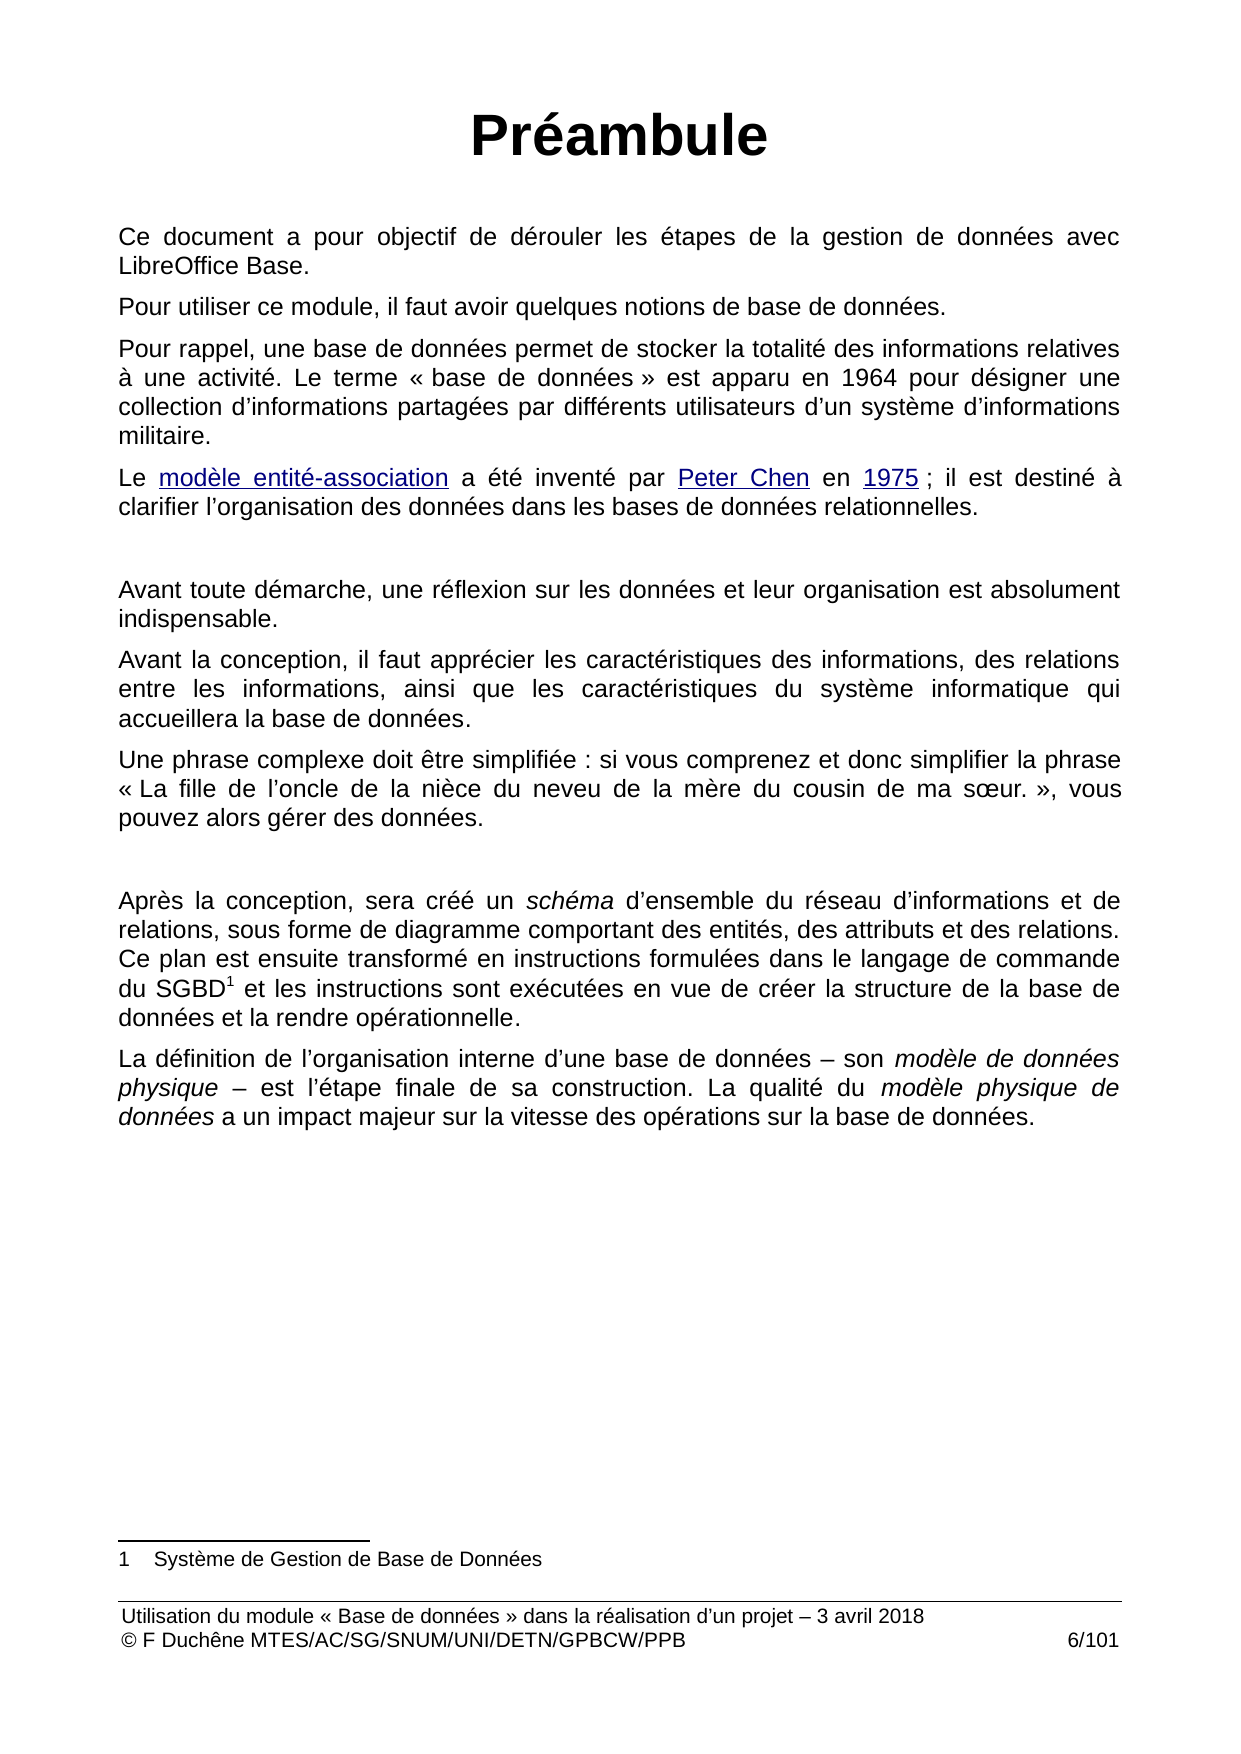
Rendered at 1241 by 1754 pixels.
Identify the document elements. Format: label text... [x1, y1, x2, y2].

text La définition de l’organisation interne d’une base de données – son modèle de données physique – est l’étape finale de sa construction. La qualité du modèle physique de données a un impact majeur sur la vitesse des opérations sur la base de données. [118, 1044, 1122, 1131]
text Ce document a pour objectif de dérouler les étapes de la gestion de données avec LibreOffice Base. [118, 222, 1122, 280]
text Pour utiliser ce module, il faut avoir quelques notions de base de données. [118, 292, 1122, 321]
title Préambule [118, 100, 1122, 167]
text Une phrase complexe doit être simplifiée : si vous comprenez et donc simplifier la phrase « La fille de l’oncle de la nièce du neveu de la mère du cousin de ma sœur. », vous pouvez alors gérer des données. [118, 745, 1122, 832]
text Le modèle entité-association a été inventé par Peter Chen en 1975 ; il est destiné à clarifier l’organisation des données dans les bases de données relationnelles. [118, 462, 1122, 521]
text Avant toute démarche, une réflexion sur les données et leur organisation est absolument indispensable. [118, 575, 1122, 633]
text Pour rappel, une base de données permet de stocker la totalité des informations relatives à une activité. Le terme « base de données » est apparu en 1964 pour désigner une collection d’informations partagées par différents utilisateurs d’un système d’informations militaire. [118, 334, 1122, 450]
text Avant la conception, il faut apprécier les caractéristiques des informations, des relations entre les informations, ainsi que les caractéristiques du système informatique qui accueillera la base de données. [118, 645, 1122, 732]
text Après la conception, sera créé un schéma d’ensemble du réseau d’informations et de relations, sous forme de diagramme comportant des entités, des attributs et des relations. Ce plan est ensuite transformé en instructions formulées dans le langage de commande du SGBD et les instructions sont exécutées en vue de créer la structure de la base de données et la rendre opérationnelle. [118, 886, 1122, 1032]
text Système de Gestion de Base de Données [118, 1547, 1122, 1571]
